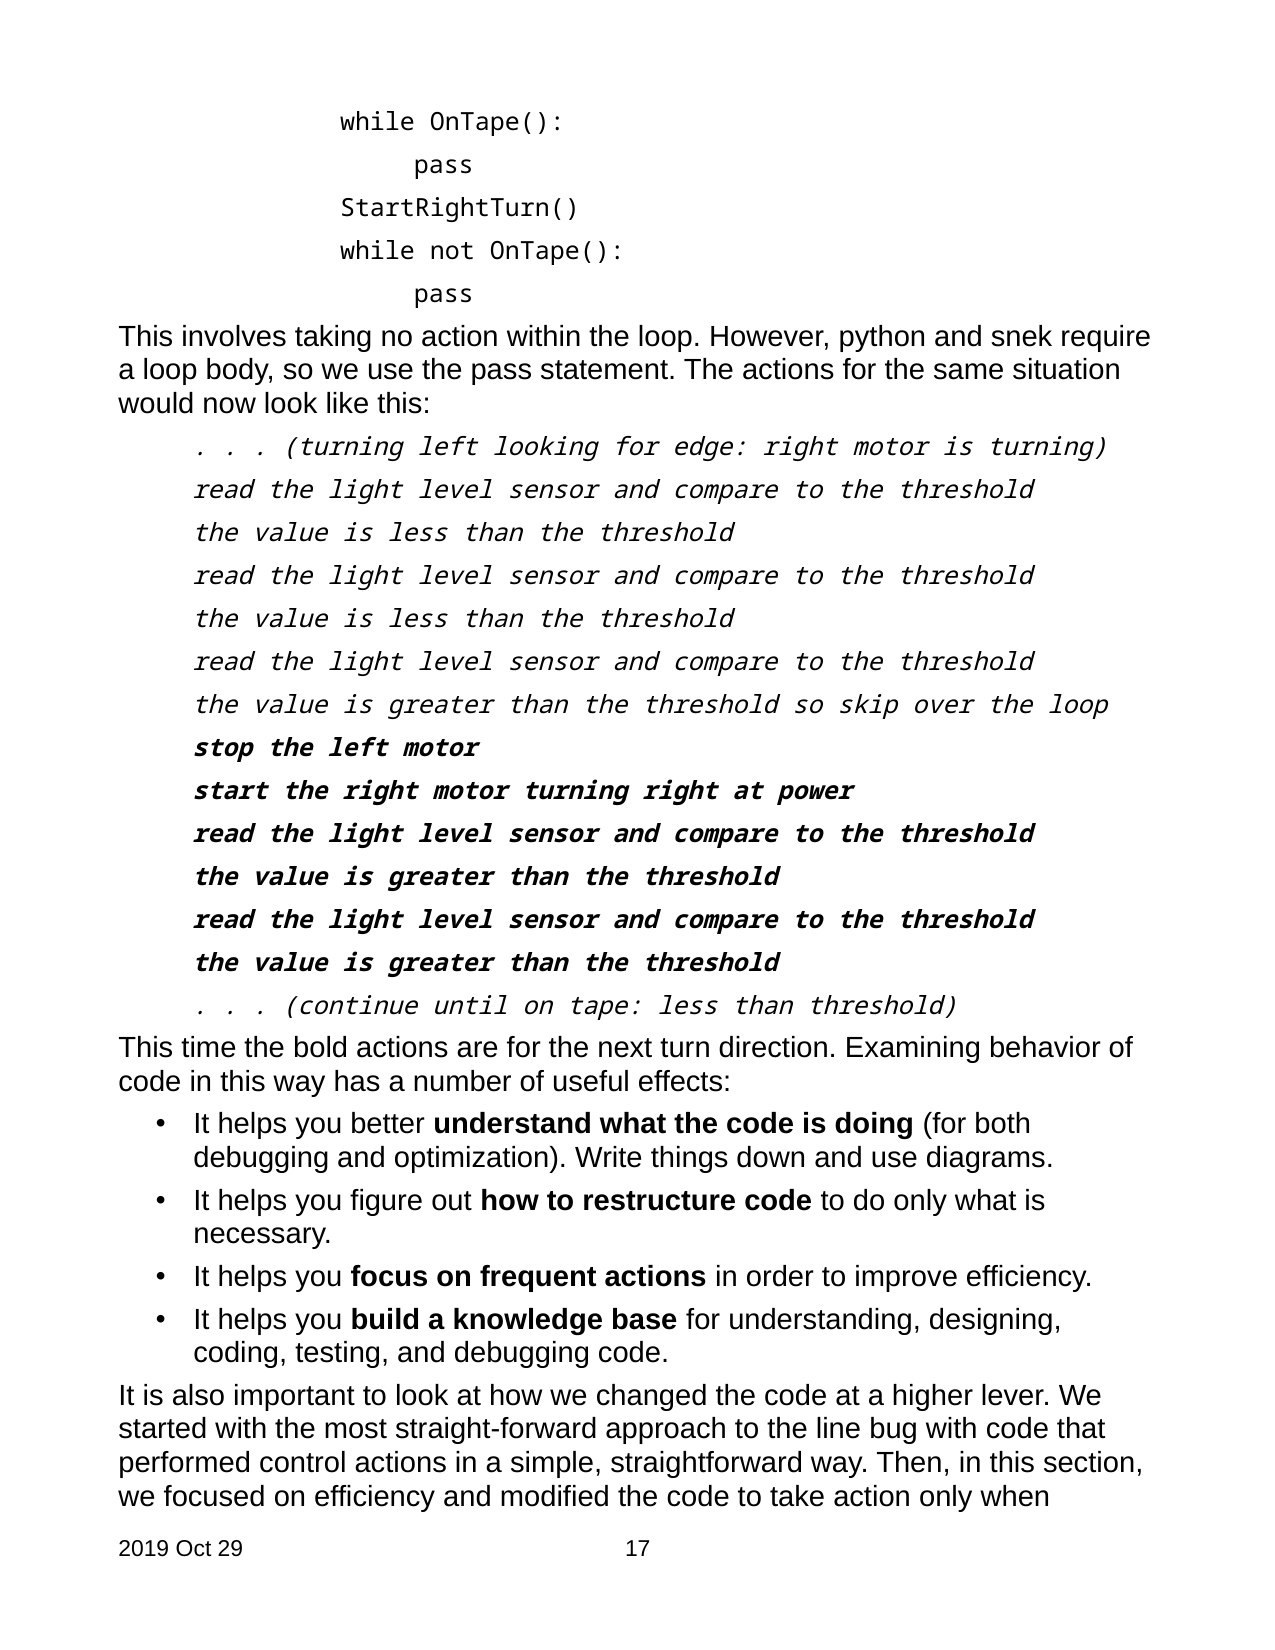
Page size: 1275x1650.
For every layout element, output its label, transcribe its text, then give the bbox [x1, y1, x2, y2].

text read the light level sensor and compare to the threshold [192, 901, 1157, 936]
text while not OnTape(): [192, 233, 1157, 267]
text read the light level sensor and compare to the threshold [192, 557, 1157, 591]
text stop the left motor [192, 729, 1157, 763]
text while OnTape(): [192, 103, 1157, 138]
text the value is greater than the threshold [192, 944, 1157, 978]
text read the light level sensor and compare to the threshold [192, 471, 1157, 505]
text read the light level sensor and compare to the threshold [192, 815, 1157, 849]
text pass [192, 147, 1157, 181]
text read the light level sensor and compare to the threshold [192, 643, 1157, 677]
text the value is less than the threshold [192, 514, 1157, 548]
text StartRightTurn() [192, 189, 1157, 224]
text . . . (turning left looking for edge: right motor is turning) [192, 428, 1157, 462]
text This time the bold actions are for the next turn direction. Examining behavior of code in this way has a number of useful effects: [118, 1031, 1157, 1098]
text the value is greater than the threshold so skip over the loop [192, 686, 1157, 720]
list It helps you figure out how to restructure code to do only what is necessary. [156, 1183, 1157, 1250]
text start the right motor turning right at power [192, 772, 1157, 806]
list It helps you build a knowledge base for understanding, designing, coding, testing, and debugging code. [156, 1302, 1157, 1369]
text This involves taking no action within the loop. However, python and snek require a loop body, so we use the pass statement. The actions for the same situation would now look like this: [118, 319, 1157, 419]
text the value is greater than the threshold [192, 858, 1157, 892]
list It helps you better understand what the code is doing (for both debugging and optimization). Write things down and use diagrams. [156, 1107, 1157, 1174]
text It is also important to look at how we changed the code at a higher lever. We started with the most straight-forward approach to the line bug with code that performed control actions in a simple, straightforward way. Then, in this section, we focused on efficiency and modified the code to take action only when [118, 1378, 1157, 1512]
text pass [192, 276, 1157, 310]
text . . . (continue until on tape: less than threshold) [192, 987, 1157, 1022]
list It helps you focus on frequent actions in order to improve efficiency. [156, 1259, 1157, 1293]
text the value is less than the threshold [192, 600, 1157, 634]
